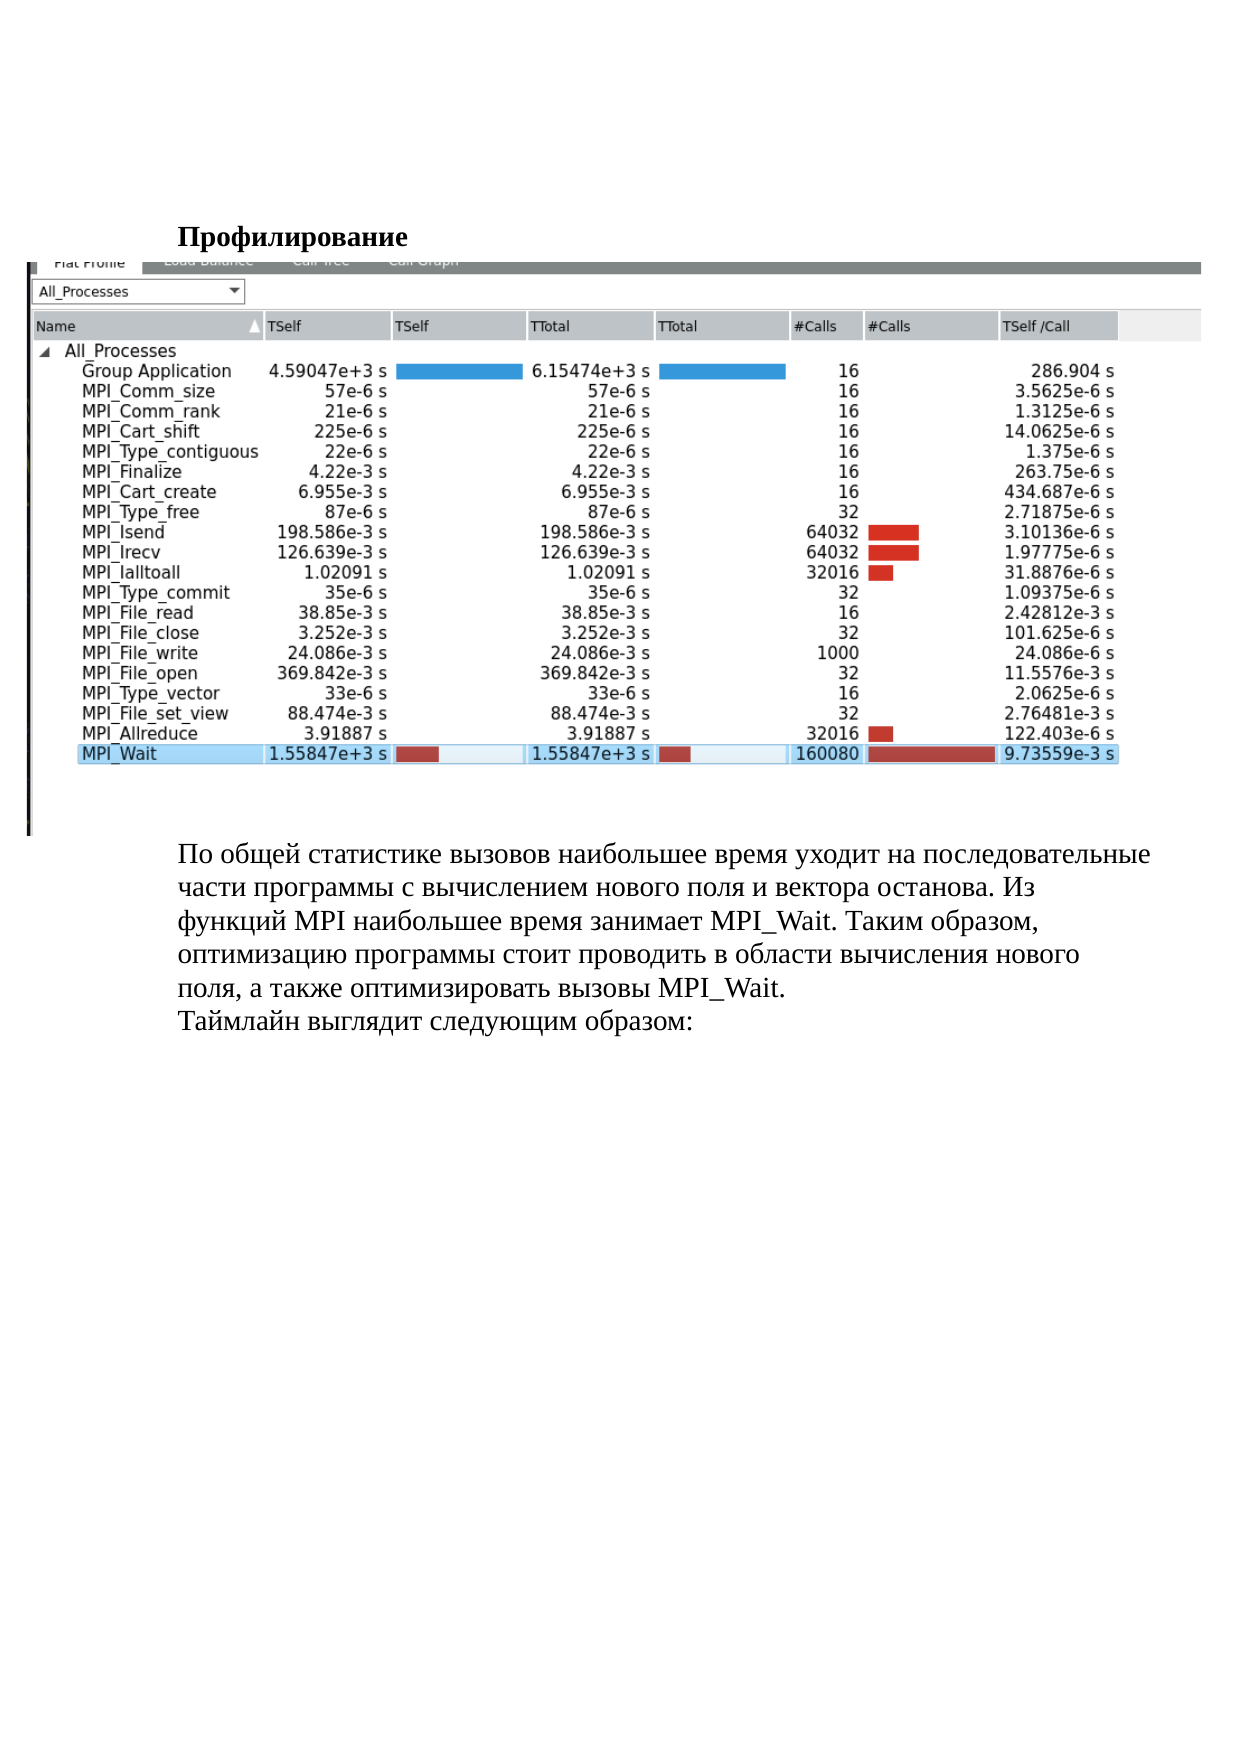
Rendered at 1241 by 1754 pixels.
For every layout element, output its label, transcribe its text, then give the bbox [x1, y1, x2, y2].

text По общей статистике вызовов наибольшее время уходит на последовательные части программы с вычислением нового поля и вектора останова. Из функций MPI наибольшее время занимает MPI_Wait. Таким образом, оптимизацию программы стоит проводить в области вычисления нового поля, а также оптимизировать вызовы MPI_Wait. [177, 836, 1152, 1003]
picture [26, 262, 1202, 836]
text [177, 252, 1152, 262]
text Профилирование [177, 219, 1152, 252]
text Таймлайн выглядит следующим образом: [177, 1003, 1152, 1037]
